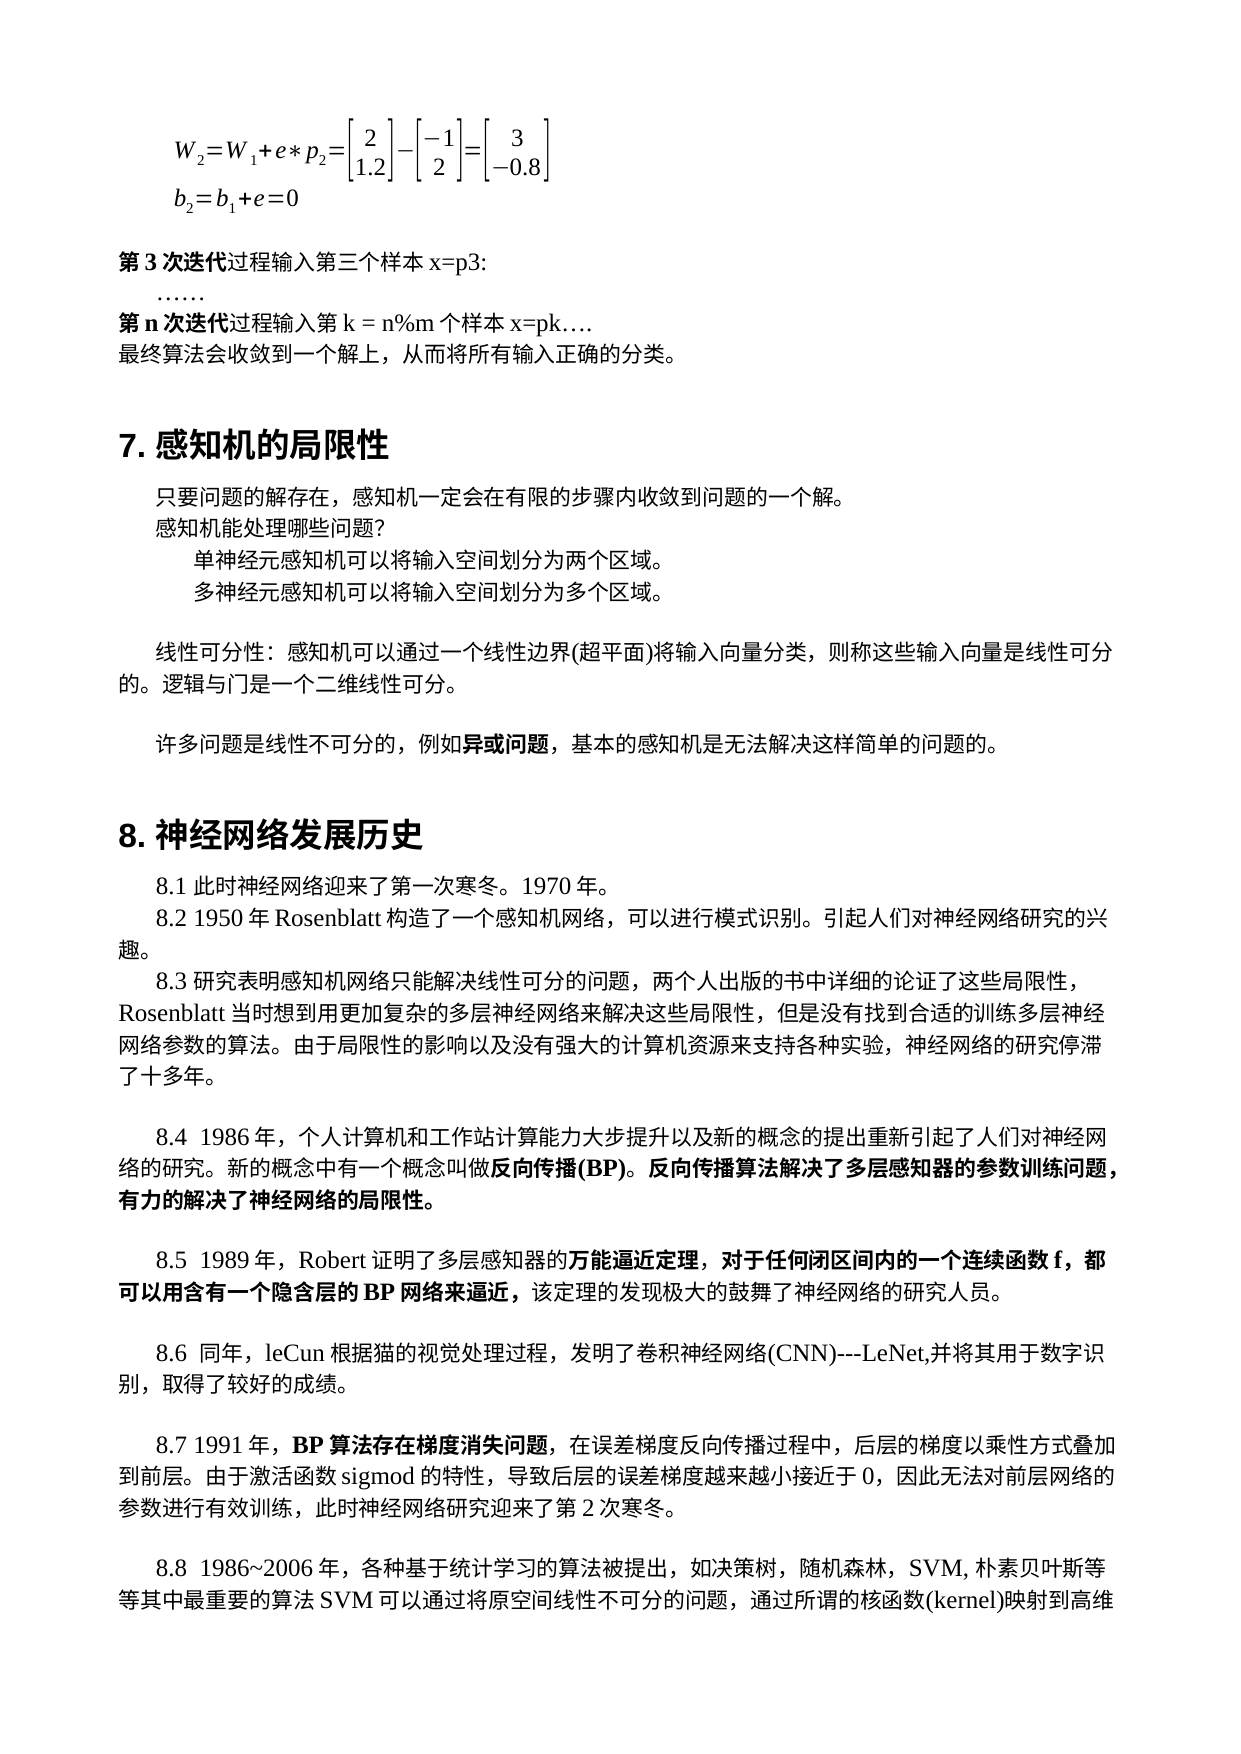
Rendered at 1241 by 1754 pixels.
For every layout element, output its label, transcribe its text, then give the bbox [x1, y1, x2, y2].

subtitle 8. 神经网络发展历史 [118, 808, 1122, 857]
text 第3次迭代过程输入第三个样本x=p3: [118, 245, 1122, 277]
text 8.8 1986~2006年，各种基于统计学习的算法被提出，如决策树，随机森林，SVM, 朴素贝叶斯等等其中最重要的算法SVM可以通过将原空间线性不可分的问题，通过所谓的核函数(kernel)映射到高维 [118, 1551, 1122, 1615]
text 8.3 研究表明感知机网络只能解决线性可分的问题，两个人出版的书中详细的论证了这些局限性，Rosenblatt当时想到用更加复杂的多层神经网络来解决这些局限性，但是没有找到合适的训练多层神经网络参数的算法。由于局限性的影响以及没有强大的计算机资源来支持各种实验，神经网络的研究停滞了十多年。 [118, 964, 1122, 1091]
text 线性可分性：感知机可以通过一个线性边界(超平面)将输入向量分类，则称这些输入向量是线性可分的。逻辑与门是一个二维线性可分。 [118, 635, 1122, 698]
text 单神经元感知机可以将输入空间划分为两个区域。 [118, 543, 1122, 574]
text 8.6 同年，leCun根据猫的视觉处理过程，发明了卷积神经网络(CNN)---LeNet,并将其用于数字识别，取得了较好的成绩。 [118, 1336, 1122, 1399]
text 8.1 此时神经网络迎来了第一次寒冬。1970年。 [118, 869, 1122, 901]
text 8.5 1989年，Robert证明了多层感知器的万能逼近定理，对于任何闭区间内的一个连续函数f，都可以用含有一个隐含层的BP网络来逼近，该定理的发现极大的鼓舞了神经网络的研究人员。 [118, 1243, 1122, 1307]
text …… [118, 277, 1122, 306]
text 8.7 1991年，BP算法存在梯度消失问题，在误差梯度反向传播过程中，后层的梯度以乘性方式叠加到前层。由于激活函数sigmod的特性，导致后层的误差梯度越来越小接近于0，因此无法对前层网络的参数进行有效训练，此时神经网络研究迎来了第2次寒冬。 [118, 1428, 1122, 1523]
text 只要问题的解存在，感知机一定会在有限的步骤内收敛到问题的一个解。 [118, 479, 1122, 511]
text 8.4 1986年，个人计算机和工作站计算能力大步提升以及新的概念的提出重新引起了人们对神经网络的研究。新的概念中有一个概念叫做反向传播(BP)。反向传播算法解决了多层感知器的参数训练问题，有力的解决了神经网络的局限性。 [118, 1120, 1122, 1215]
text 8.2 1950年Rosenblatt构造了一个感知机网络，可以进行模式识别。引起人们对神经网络研究的兴趣。 [118, 901, 1122, 964]
text 多神经元感知机可以将输入空间划分为多个区域。 [118, 574, 1122, 606]
text 许多问题是线性不可分的，例如异或问题，基本的感知机是无法解决这样简单的问题的。 [118, 727, 1122, 759]
text 最终算法会收敛到一个解上，从而将所有输入正确的分类。 [118, 337, 1122, 369]
text 感知机能处理哪些问题？ [118, 511, 1122, 543]
text 第n次迭代过程输入第k = n%m个样本x=pk…. [118, 306, 1122, 337]
subtitle 7. 感知机的局限性 [118, 418, 1122, 467]
